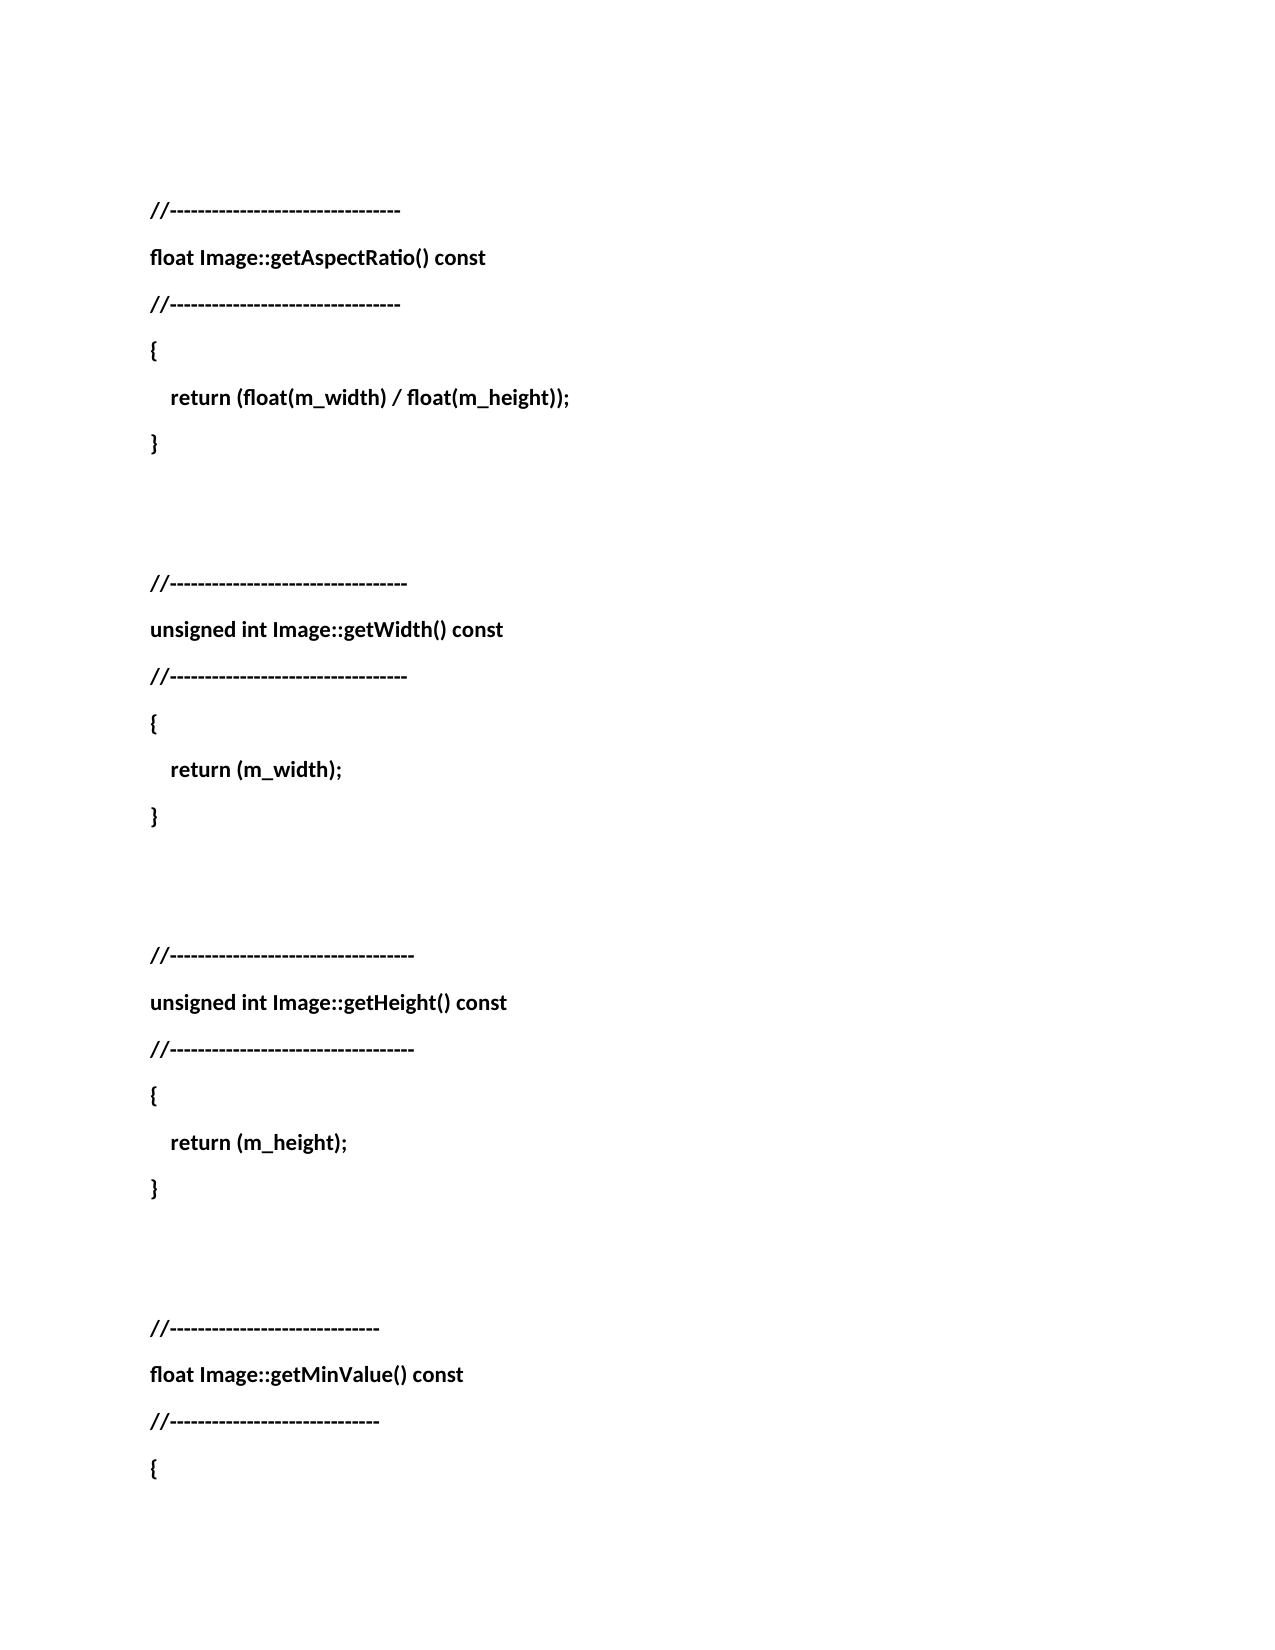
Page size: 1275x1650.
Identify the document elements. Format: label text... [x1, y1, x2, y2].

text //--------------------------------- [150, 197, 1125, 224]
text { [150, 1454, 1125, 1482]
text unsigned int Image::getHeight() const [150, 988, 1125, 1016]
text //------------------------------ [150, 1314, 1125, 1342]
text float Image::getAspectRatio() const [150, 243, 1125, 271]
text } [150, 802, 1125, 830]
text unsigned int Image::getWidth() const [150, 616, 1125, 644]
text return (m_height); [150, 1128, 1125, 1156]
text } [150, 1174, 1125, 1202]
text //--------------------------------- [150, 290, 1125, 318]
text //----------------------------------- [150, 1035, 1125, 1063]
text //---------------------------------- [150, 662, 1125, 690]
text return (float(m_width) / float(m_height)); [150, 383, 1125, 411]
text //----------------------------------- [150, 942, 1125, 969]
text //------------------------------ [150, 1407, 1125, 1435]
text } [150, 429, 1125, 457]
text { [150, 709, 1125, 737]
text float Image::getMinValue() const [150, 1361, 1125, 1389]
text return (m_width); [150, 755, 1125, 783]
text { [150, 1081, 1125, 1109]
text { [150, 336, 1125, 364]
text //---------------------------------- [150, 569, 1125, 597]
